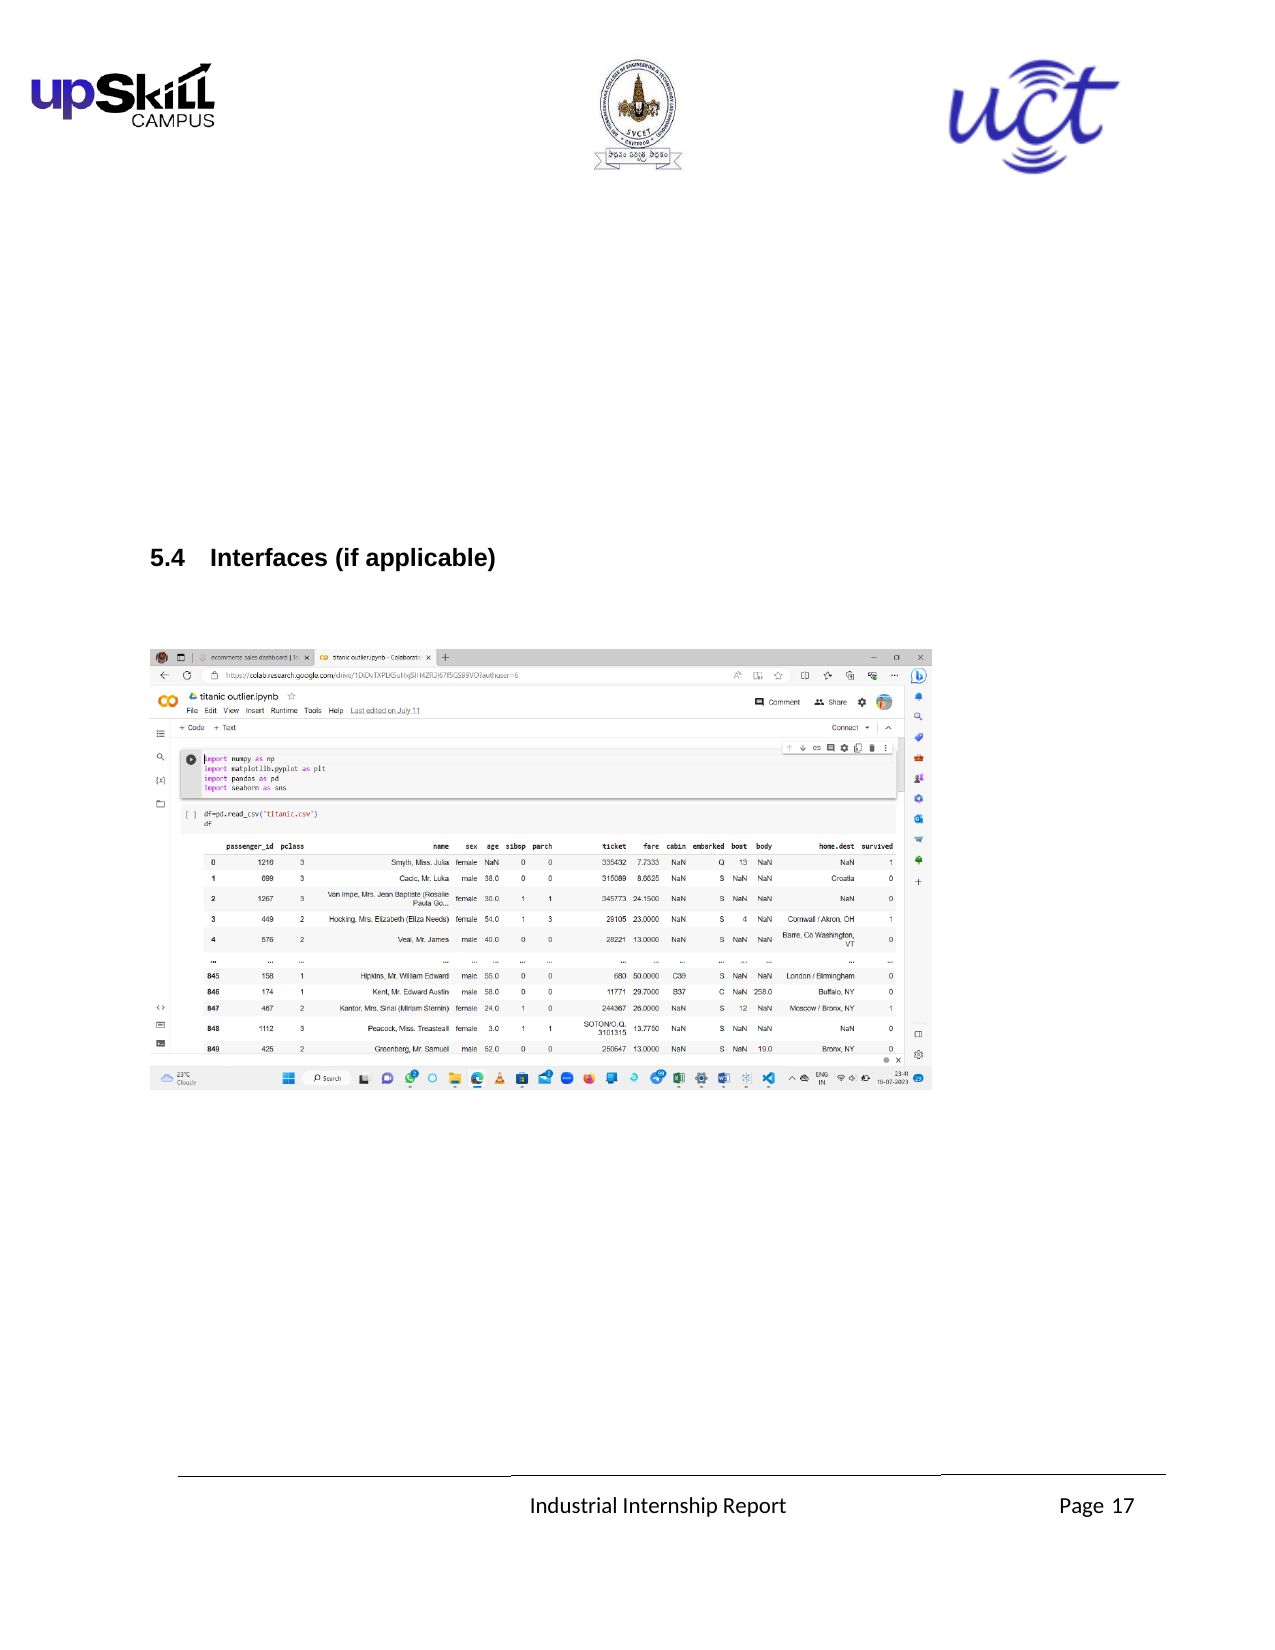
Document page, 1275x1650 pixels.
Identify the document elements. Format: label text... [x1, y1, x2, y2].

subtitle Interfaces (if applicable) [150, 547, 1134, 572]
